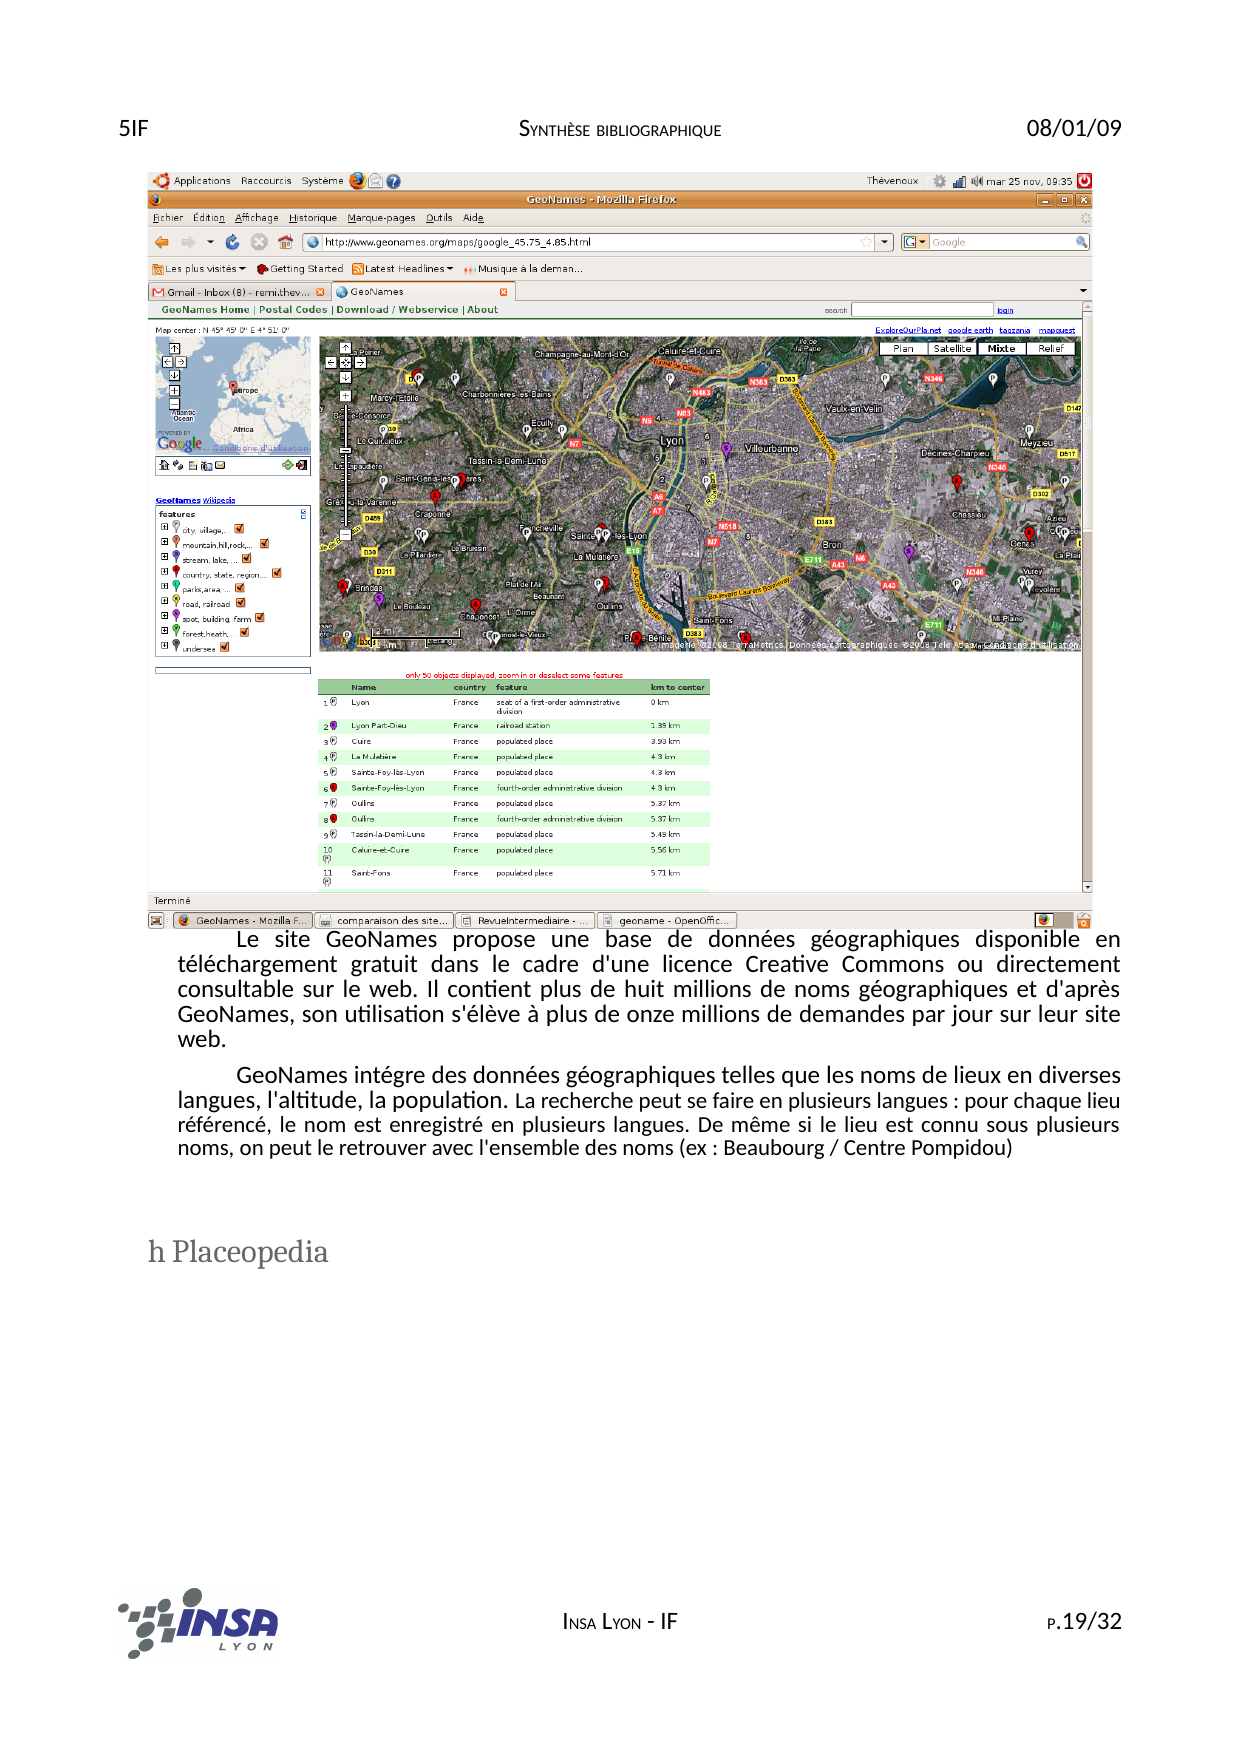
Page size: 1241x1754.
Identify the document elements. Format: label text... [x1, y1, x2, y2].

subtitle Placeopedia [118, 1233, 1122, 1271]
picture [147, 172, 1093, 929]
picture [118, 1588, 278, 1659]
text Le site GeoNames propose une base de données géographiques disponible en téléchargement gratuit dans le cadre d'une licence Creative Commons ou directement consultable sur le web. Il contient plus de huit millions de noms géographiques et d'après GeoNames, son utilisation s'élève à plus de onze millions de demandes par jour sur leur site web. [177, 173, 1122, 1053]
text GeoNames intégre des données géographiques telles que les noms de lieux en diverses langues, l'altitude, la population. La recherche peut se faire en plusieurs langues : pour chaque lieu référencé, le nom est enregistré en plusieurs langues. De même si le lieu est connu sous plusieurs noms, on peut le retrouver avec l'ensemble des noms (ex : Beaubourg / Centre Pompidou) [177, 1065, 1122, 1161]
